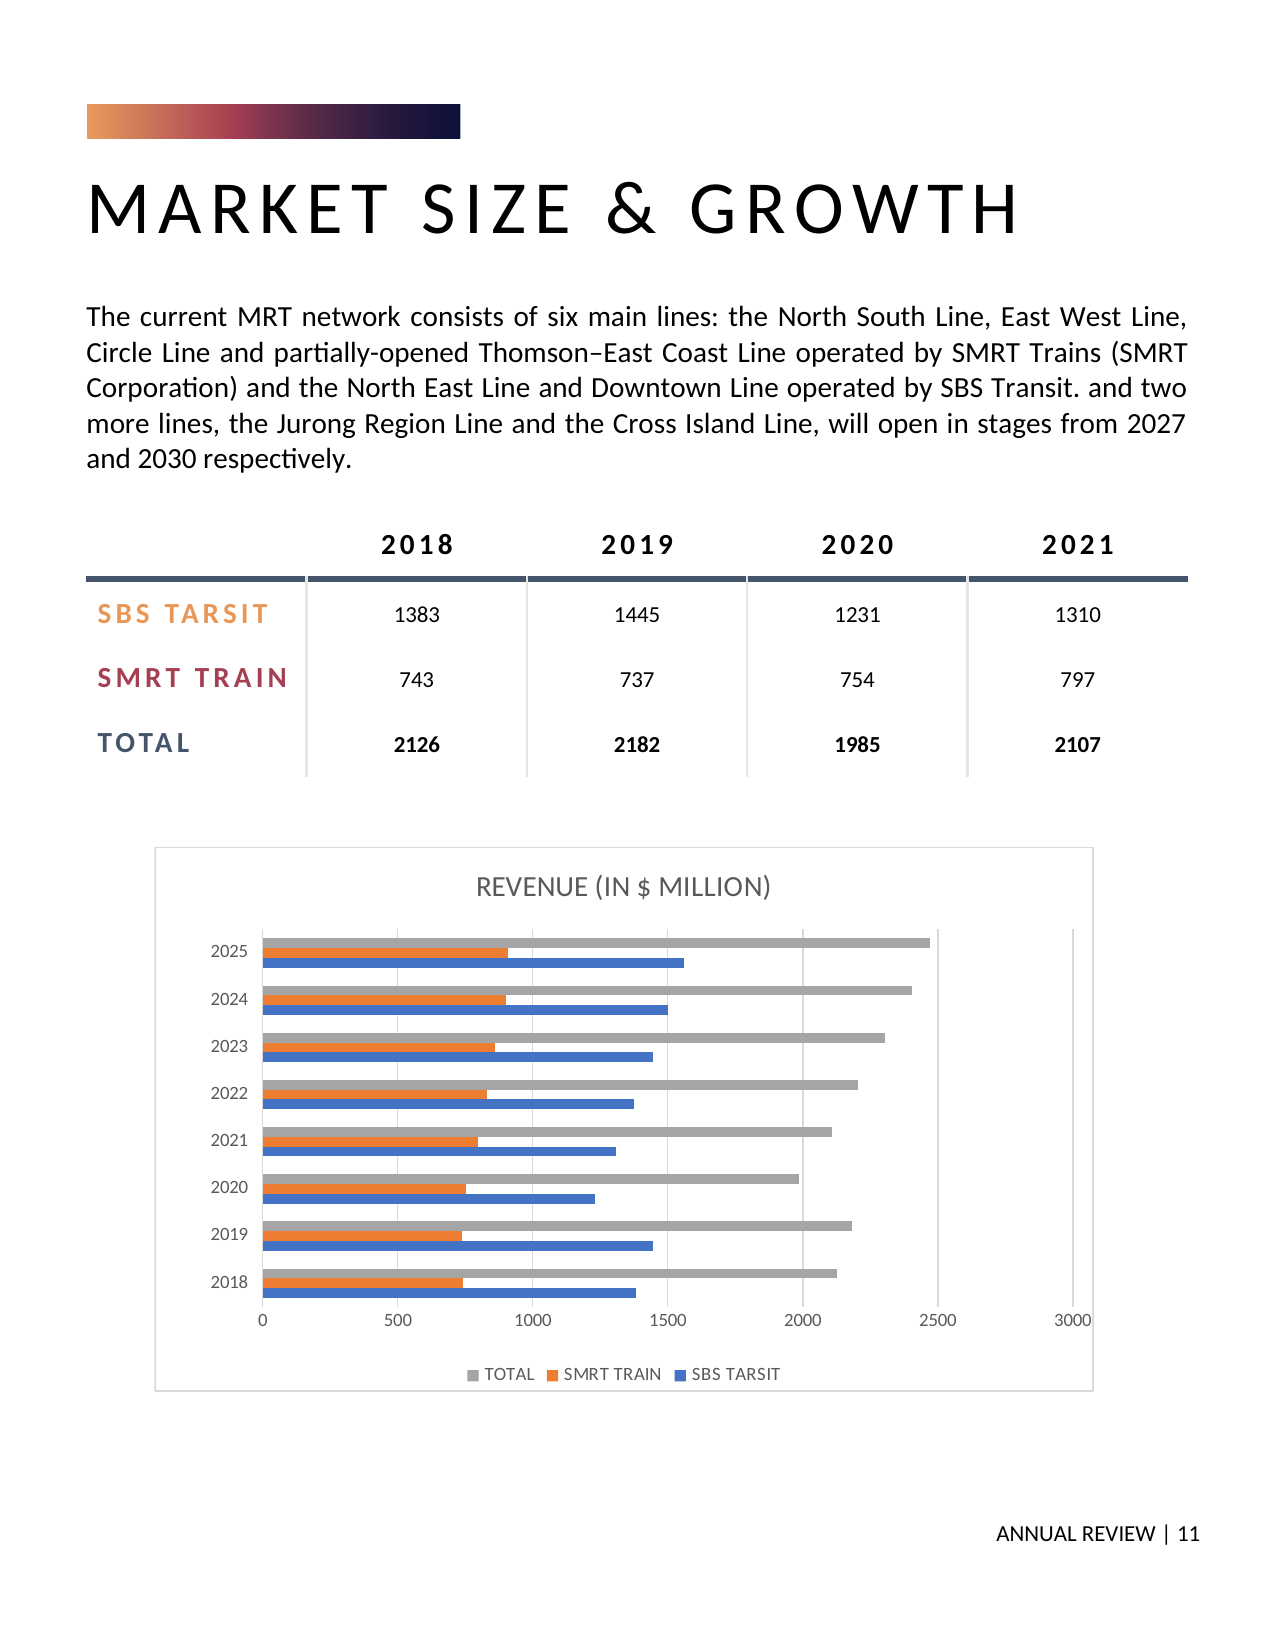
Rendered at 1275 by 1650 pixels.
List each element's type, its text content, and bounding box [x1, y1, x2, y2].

table_cell 797 [969, 647, 1188, 712]
table_header 2021 [968, 512, 1188, 576]
table_cell 737 [528, 647, 746, 712]
table_header 2018 [306, 512, 527, 576]
table_cell 1445 [528, 582, 746, 647]
table_header 2020 [747, 512, 967, 576]
table_header [75, 103, 1200, 148]
table_cell TOTAL [86, 712, 305, 777]
table_cell 2107 [969, 712, 1188, 777]
table_cell 1985 [748, 712, 966, 777]
table_cell 1383 [308, 582, 526, 647]
table_header [86, 512, 306, 576]
table_header 2019 [527, 512, 747, 576]
table_cell 2182 [528, 712, 746, 777]
table_cell SBS TARSIT [86, 582, 305, 647]
table_cell 743 [308, 647, 526, 712]
table_cell [75, 807, 1200, 979]
table_cell SMRT TRAIN [86, 647, 305, 712]
table_cell The current MRT network consists of six main lines: the North South Line, East West Line, Circle Line and partially-opened Thomson–East Coast Line operated by SMRT Trains (SMRT Corporation) and the North East Line and Downtown Line operated by SBS Transit. and two more lines, the Jurong Region Line and the Cross Island Line, will open in stages from 2027 and 2030 respectively. [75, 298, 1200, 512]
table_cell [75, 777, 1200, 807]
table_cell 2126 [308, 712, 526, 777]
table_cell 1231 [748, 582, 966, 647]
table_cell [1188, 512, 1200, 777]
table_cell 754 [748, 647, 966, 712]
table_cell 1310 [969, 582, 1188, 647]
table_cell market size & growth [75, 148, 1200, 298]
table_cell [75, 512, 86, 777]
